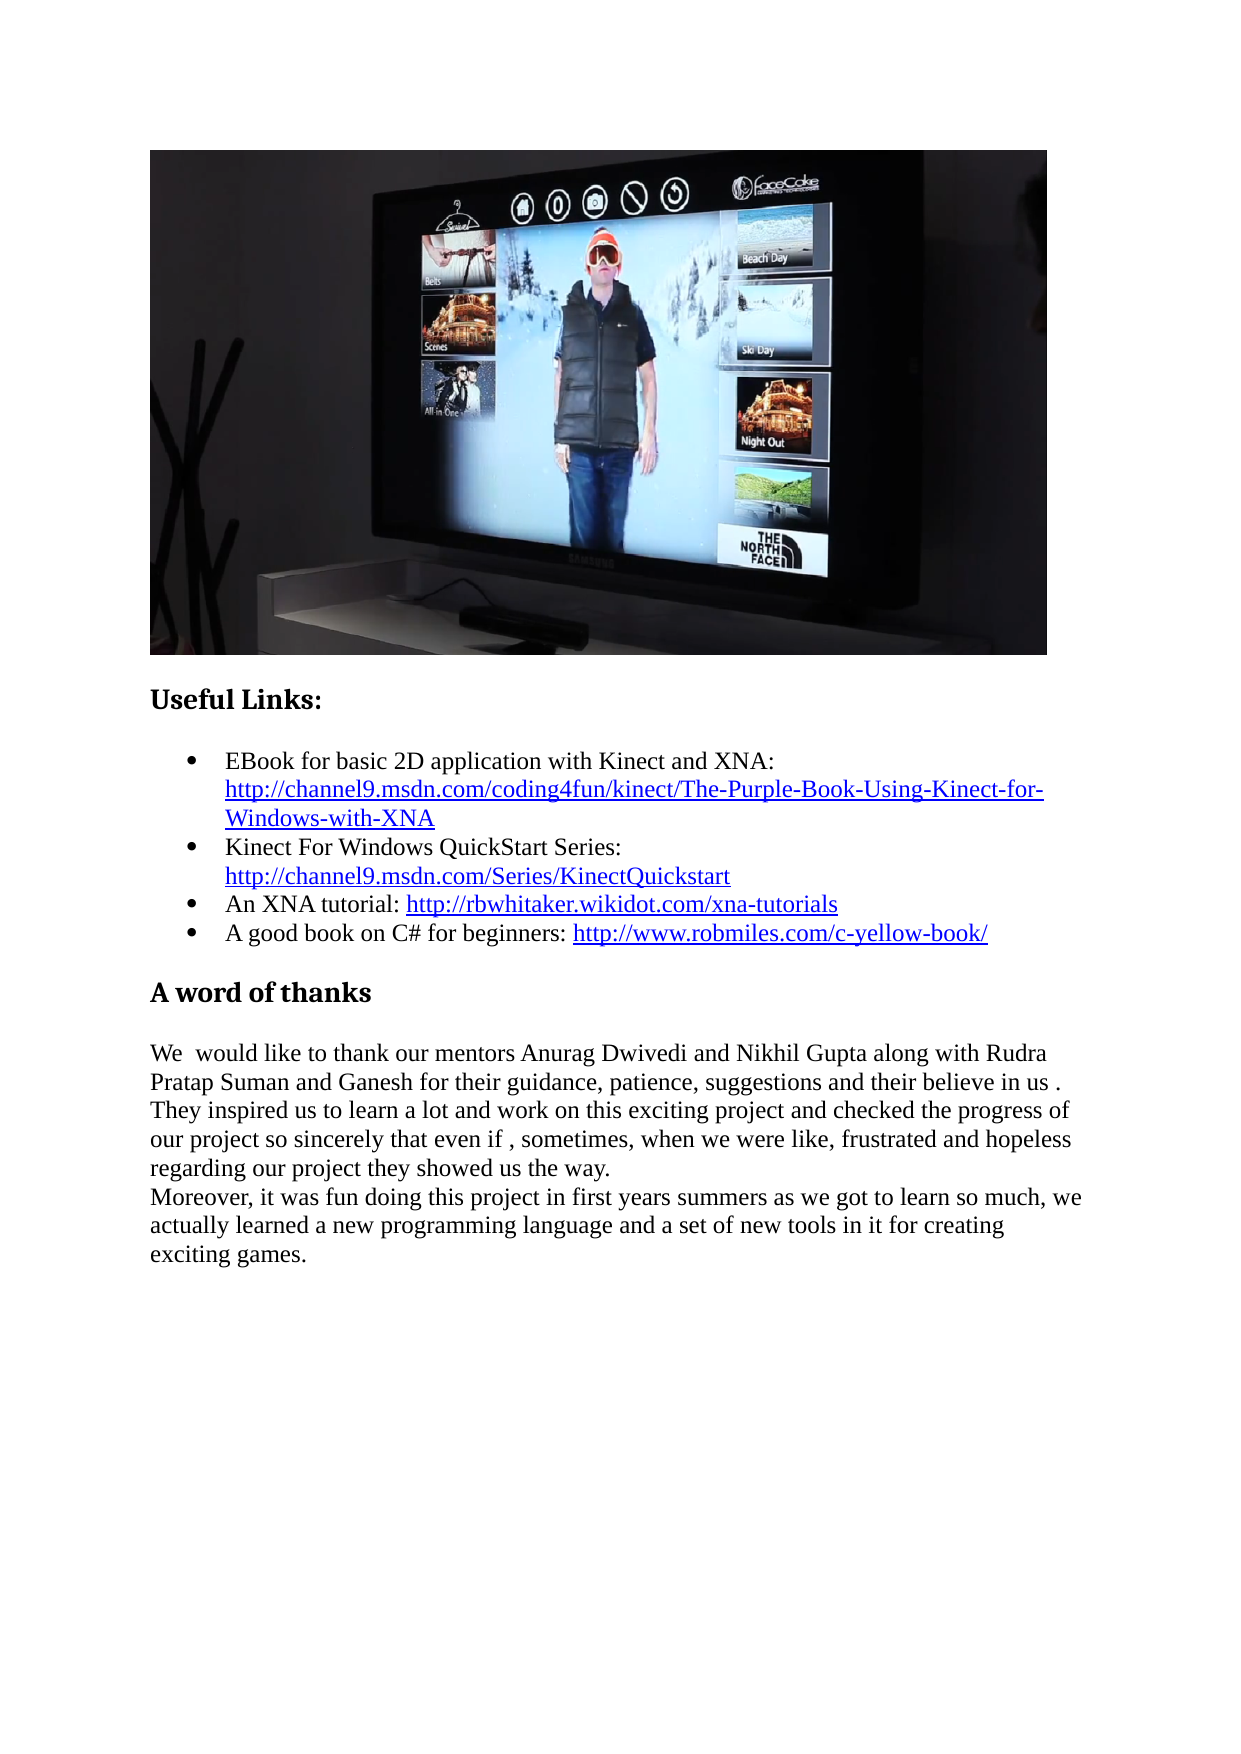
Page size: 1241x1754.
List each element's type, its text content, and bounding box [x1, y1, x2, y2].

picture [150, 150, 1047, 655]
list EBook for basic 2D application with Kinect and XNA: http://channel9.msdn.com/coding4fun/kinect/The-Purple-Book-Using-Kinect-for-Windows-with-XNA [187, 746, 1090, 832]
text We would like to thank our mentors Anurag Dwivedi and Nikhil Gupta along with Rudra Pratap Suman and Ganesh for their guidance, patience, suggestions and their believe in us . They inspired us to learn a lot and work on this exciting project and checked the progress of our project so sincerely that even if , sometimes, when we were like, frustrated and hopeless regarding our project they showed us the way. [150, 1038, 1090, 1182]
list An XNA tutorial: http://rbwhitaker.wikidot.com/xna-tutorials [187, 889, 1090, 918]
text Moreover, it was fun doing this project in first years summers as we got to learn so much, we actually learned a new programming language and a set of new tools in it for creating exciting games. [150, 1182, 1090, 1268]
list Kinect For Windows QuickStart Series: http://channel9.msdn.com/Series/KinectQuickstart [187, 832, 1090, 889]
text A word of thanks [150, 976, 1090, 1009]
list A good book on C# for beginners: http://www.robmiles.com/c-yellow-book/ [187, 918, 1090, 947]
text Useful Links: [150, 683, 1090, 717]
